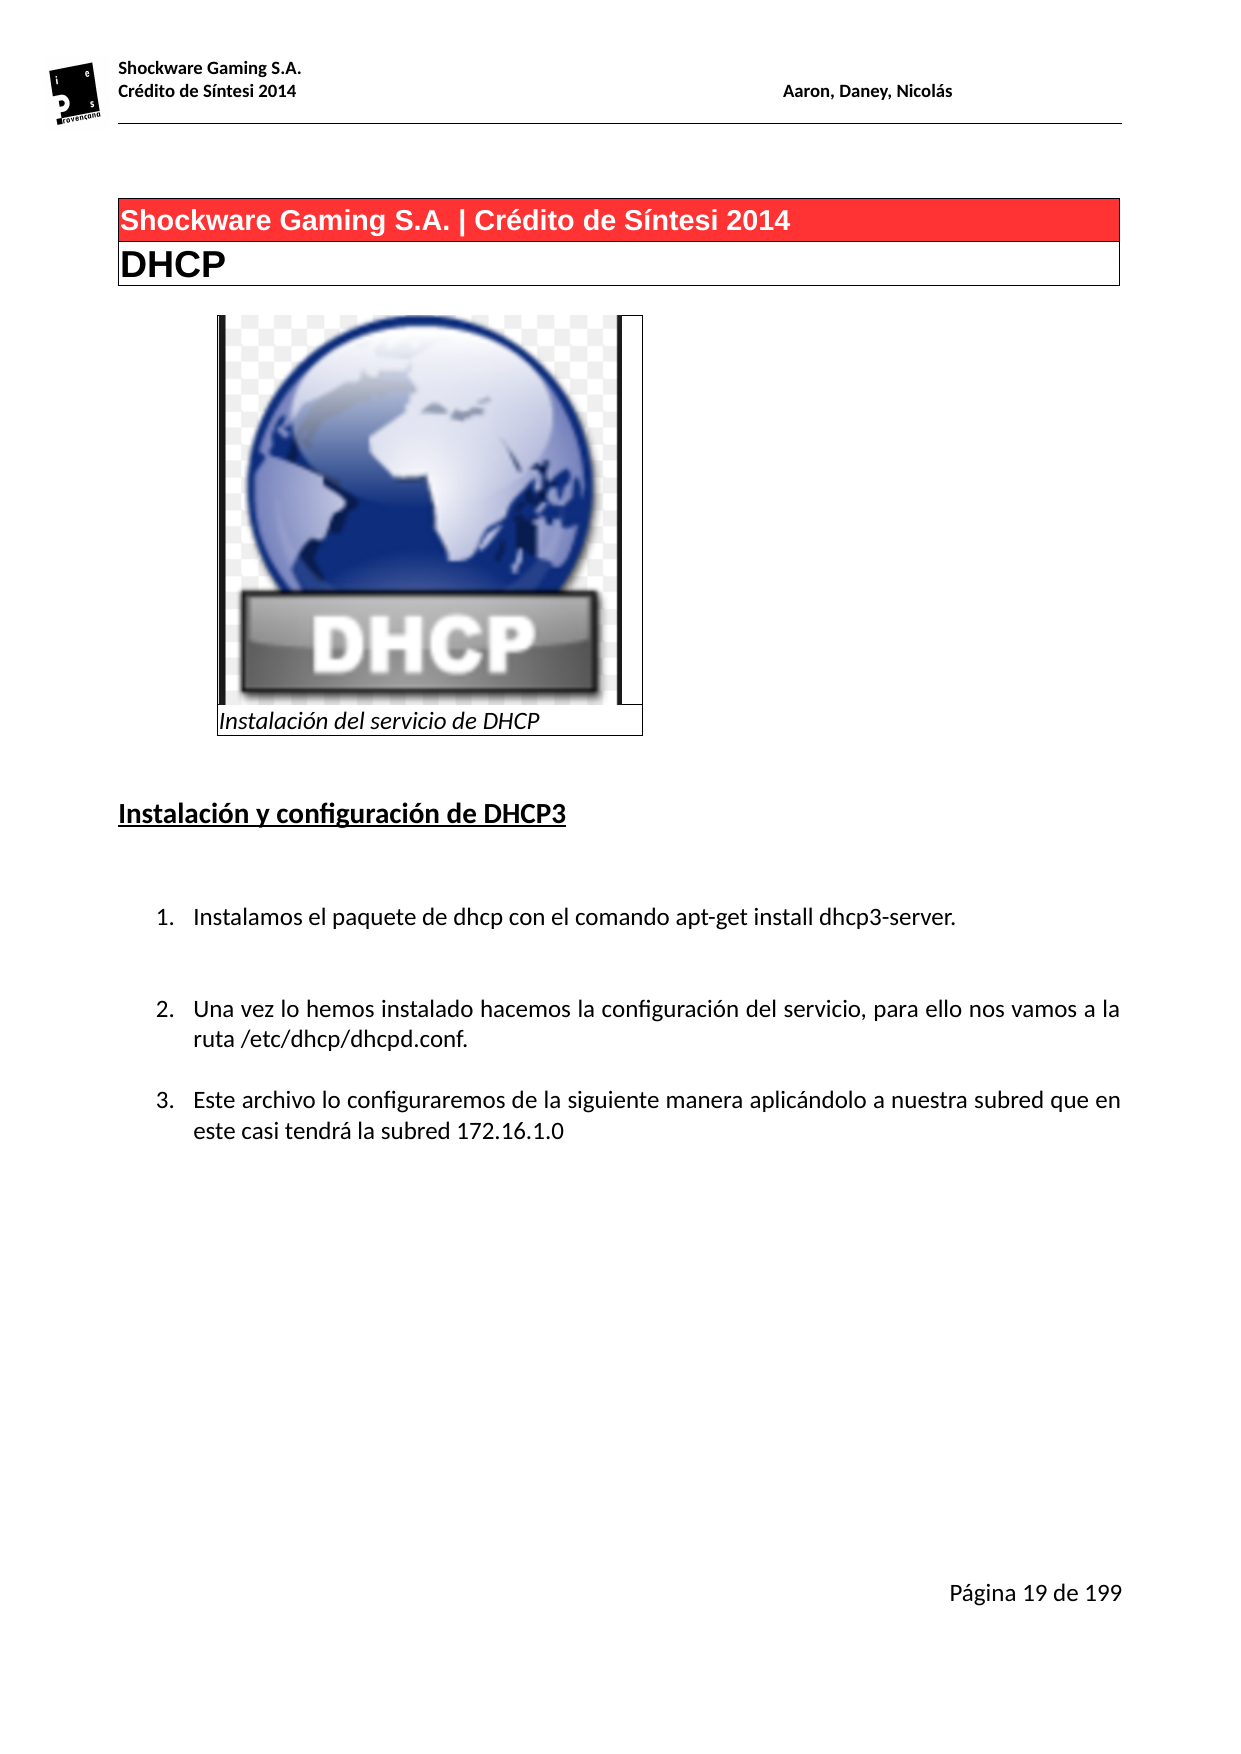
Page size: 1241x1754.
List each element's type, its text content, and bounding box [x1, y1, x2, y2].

list Una vez lo hemos instalado hacemos la configuración del servicio, para ello nos vamos a la ruta /etc/dhcp/dhcpd.conf. [156, 993, 1122, 1054]
text Instalación y configuración de DHCP3 [118, 795, 1122, 831]
list Este archivo lo configuraremos de la siguiente manera aplicándolo a nuestra subred que en este casi tendrá la subred 172.16.1.0 [156, 1084, 1122, 1146]
picture [43, 56, 110, 130]
table_cell DHCP [119, 242, 1119, 285]
picture [218, 315, 622, 705]
table_header Shockware Gaming S.A. | Crédito de Síntesi 2014 [119, 199, 1119, 241]
table_header [622, 316, 642, 704]
table_cell Instalación del servicio de DHCP [218, 705, 642, 735]
list Instalamos el paquete de dhcp con el comando apt-get install dhcp3-server. [156, 901, 1122, 932]
